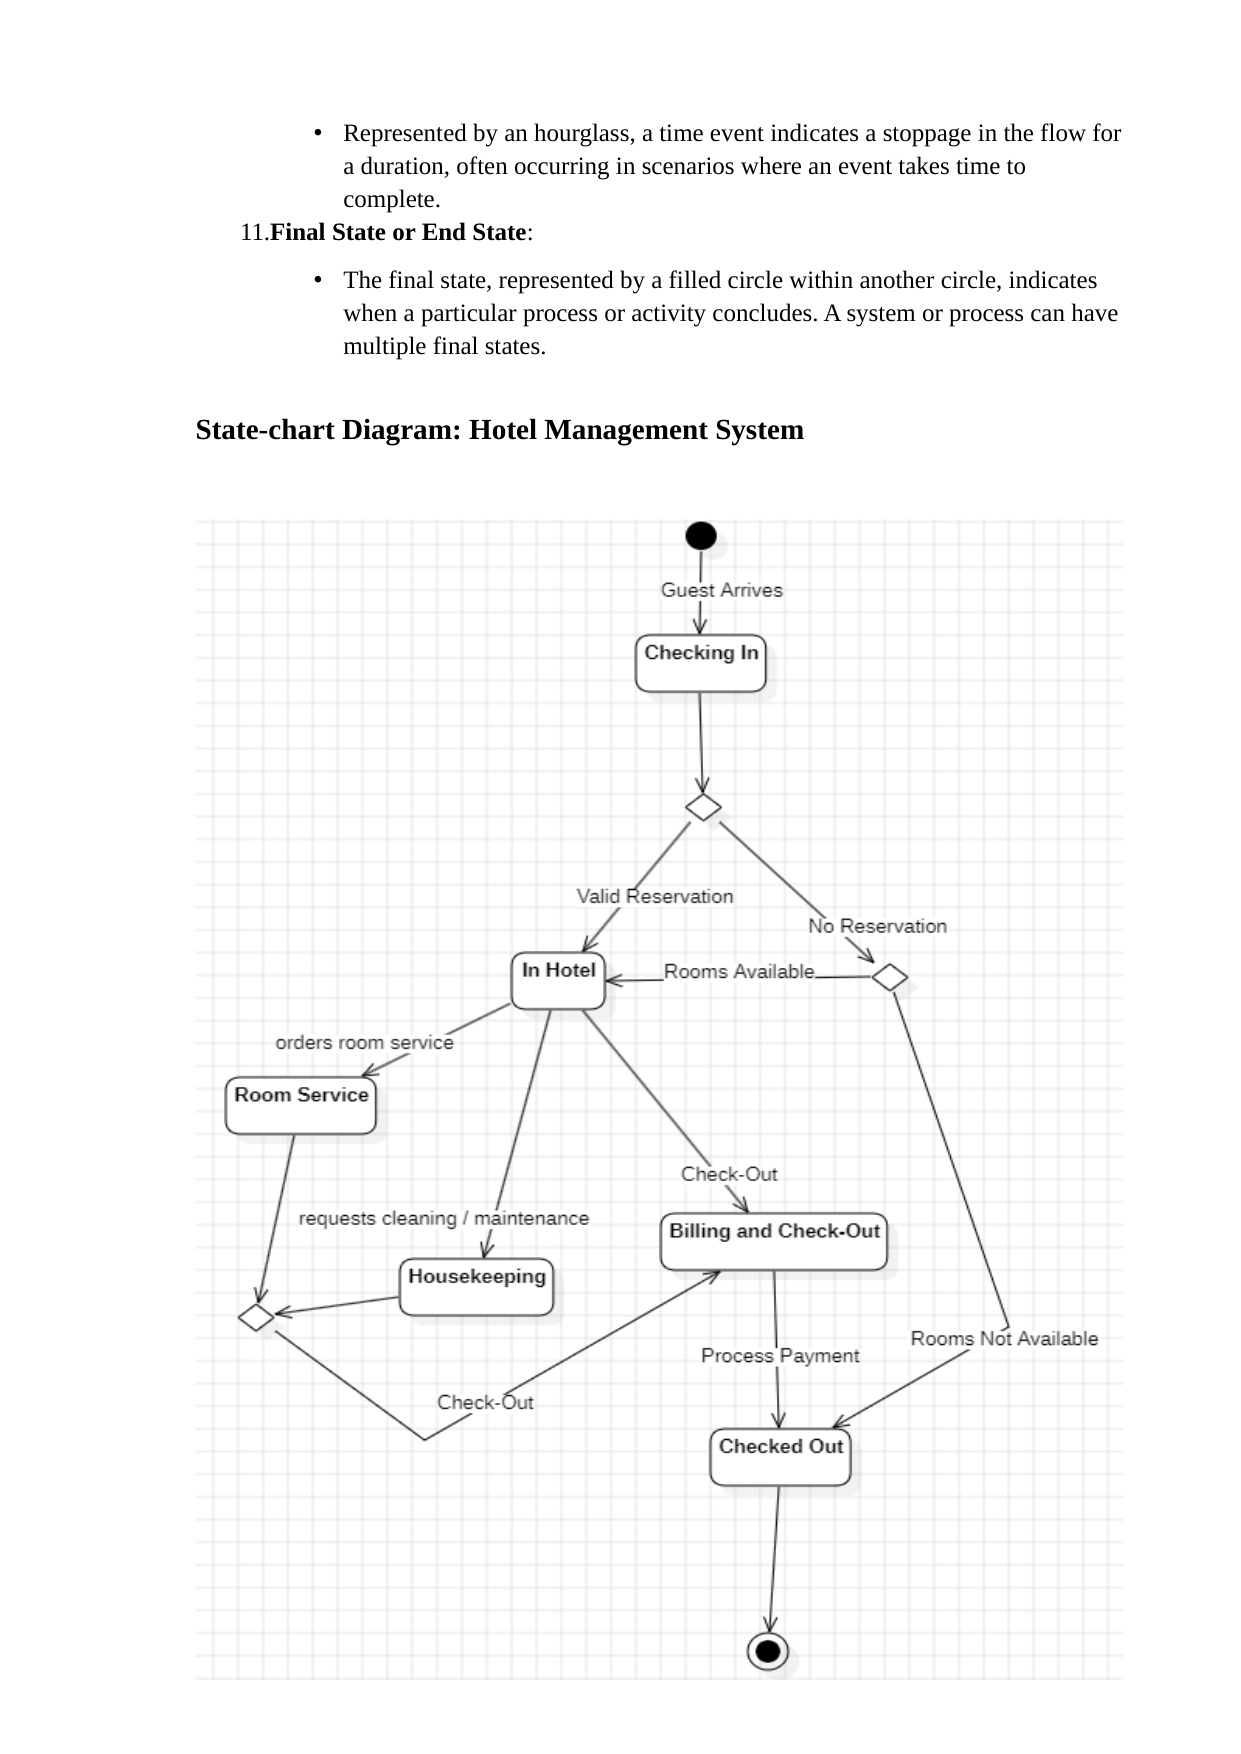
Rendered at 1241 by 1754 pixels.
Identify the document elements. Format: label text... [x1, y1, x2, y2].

list Represented by an hourglass, a time event indicates a stoppage in the flow for a duration, often occurring in scenarios where an event takes time to complete. [313, 118, 1123, 213]
list Final State or End State: [240, 217, 1123, 246]
list The final state, represented by a filled circle within another circle, indicates when a particular process or activity concludes. A system or process can have multiple final states. [313, 265, 1123, 359]
text State-chart Diagram: Hotel Management System [195, 412, 1123, 446]
picture [195, 519, 1124, 1680]
